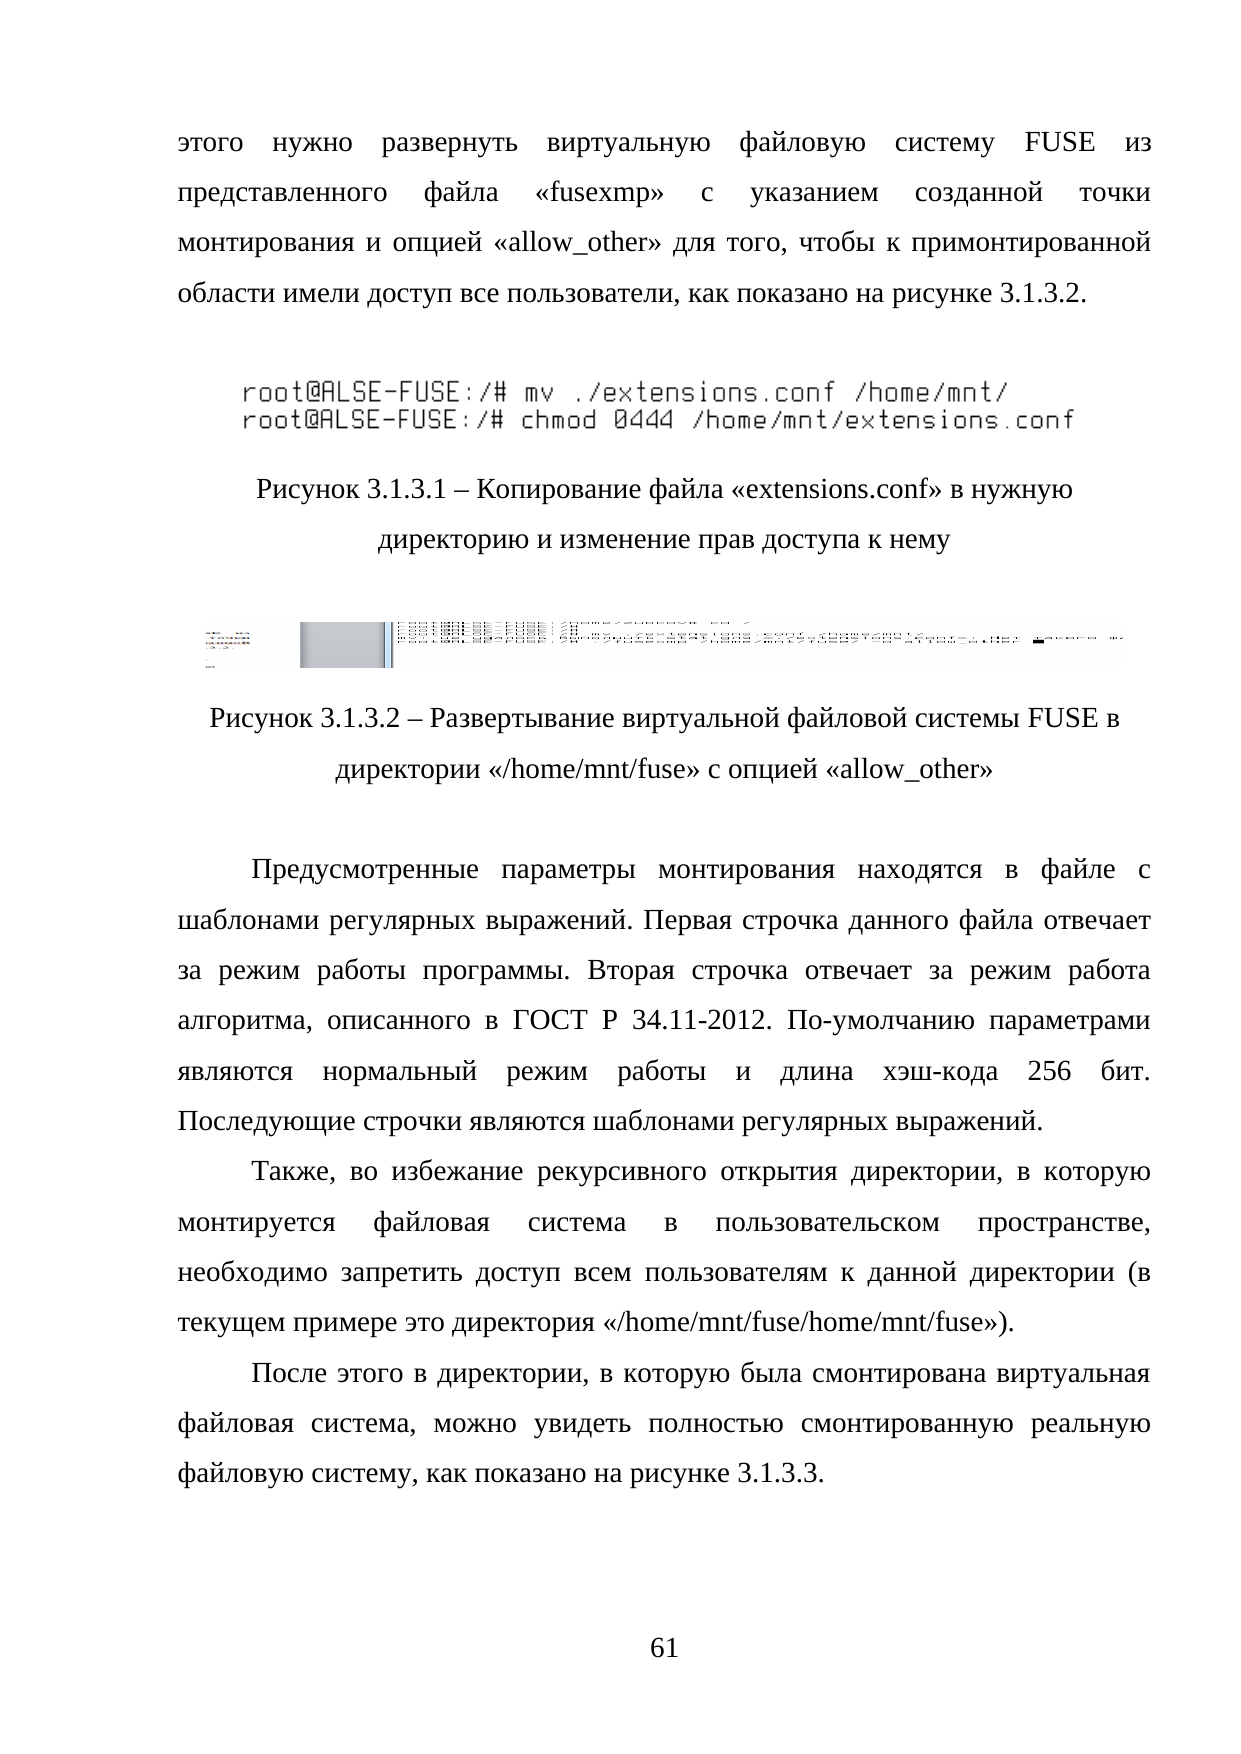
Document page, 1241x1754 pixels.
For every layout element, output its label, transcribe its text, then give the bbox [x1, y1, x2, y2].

text Предусмотренные параметры монтирования находятся в файле с шаблонами регулярных выражений. Первая строчка данного файла отвечает за режим работы программы. Вторая строчка отвечает за режим работа алгоритма, описанного в ГОСТ Р 34.11-2012. По-умолчанию параметрами являются нормальный режим работы и длина хэш-кода 256 бит. Последующие строчки являются шаблонами регулярных выражений. [177, 852, 1152, 1137]
picture [538, 622, 1124, 668]
text Рисунок 3.1.3.2 – Развертывание виртуальной файловой системы FUSE в директории «/home/mnt/fuse» с опцией «allow_other» [177, 701, 1152, 784]
picture [240, 375, 1089, 438]
text этого нужно развернуть виртуальную файловую систему FUSE из представленного файла «fusexmp» с указанием созданной точки монтирования и опцией «allow_other» для того, чтобы к примонтированной области имели доступ все пользователи, как показано на рисунке 3.1.3.2. [177, 124, 1152, 308]
text Рисунок 3.1.3.1 – Копирование файла «extensions.conf» в нужную директорию и изменение прав доступа к нему [177, 471, 1152, 555]
text После этого в директории, в которую была смонтирована виртуальная файловая система, можно увидеть полностью смонтированную реальную файловую систему, как показано на рисунке 3.1.3.3. [177, 1355, 1152, 1489]
text Также, во избежание рекурсивного открытия директории, в которую монтируется файловая система в пользовательском пространстве, необходимо запретить доступ всем пользователям к данной директории (в текущем примере это директория «/home/mnt/fuse/home/mnt/fuse»). [177, 1153, 1152, 1338]
